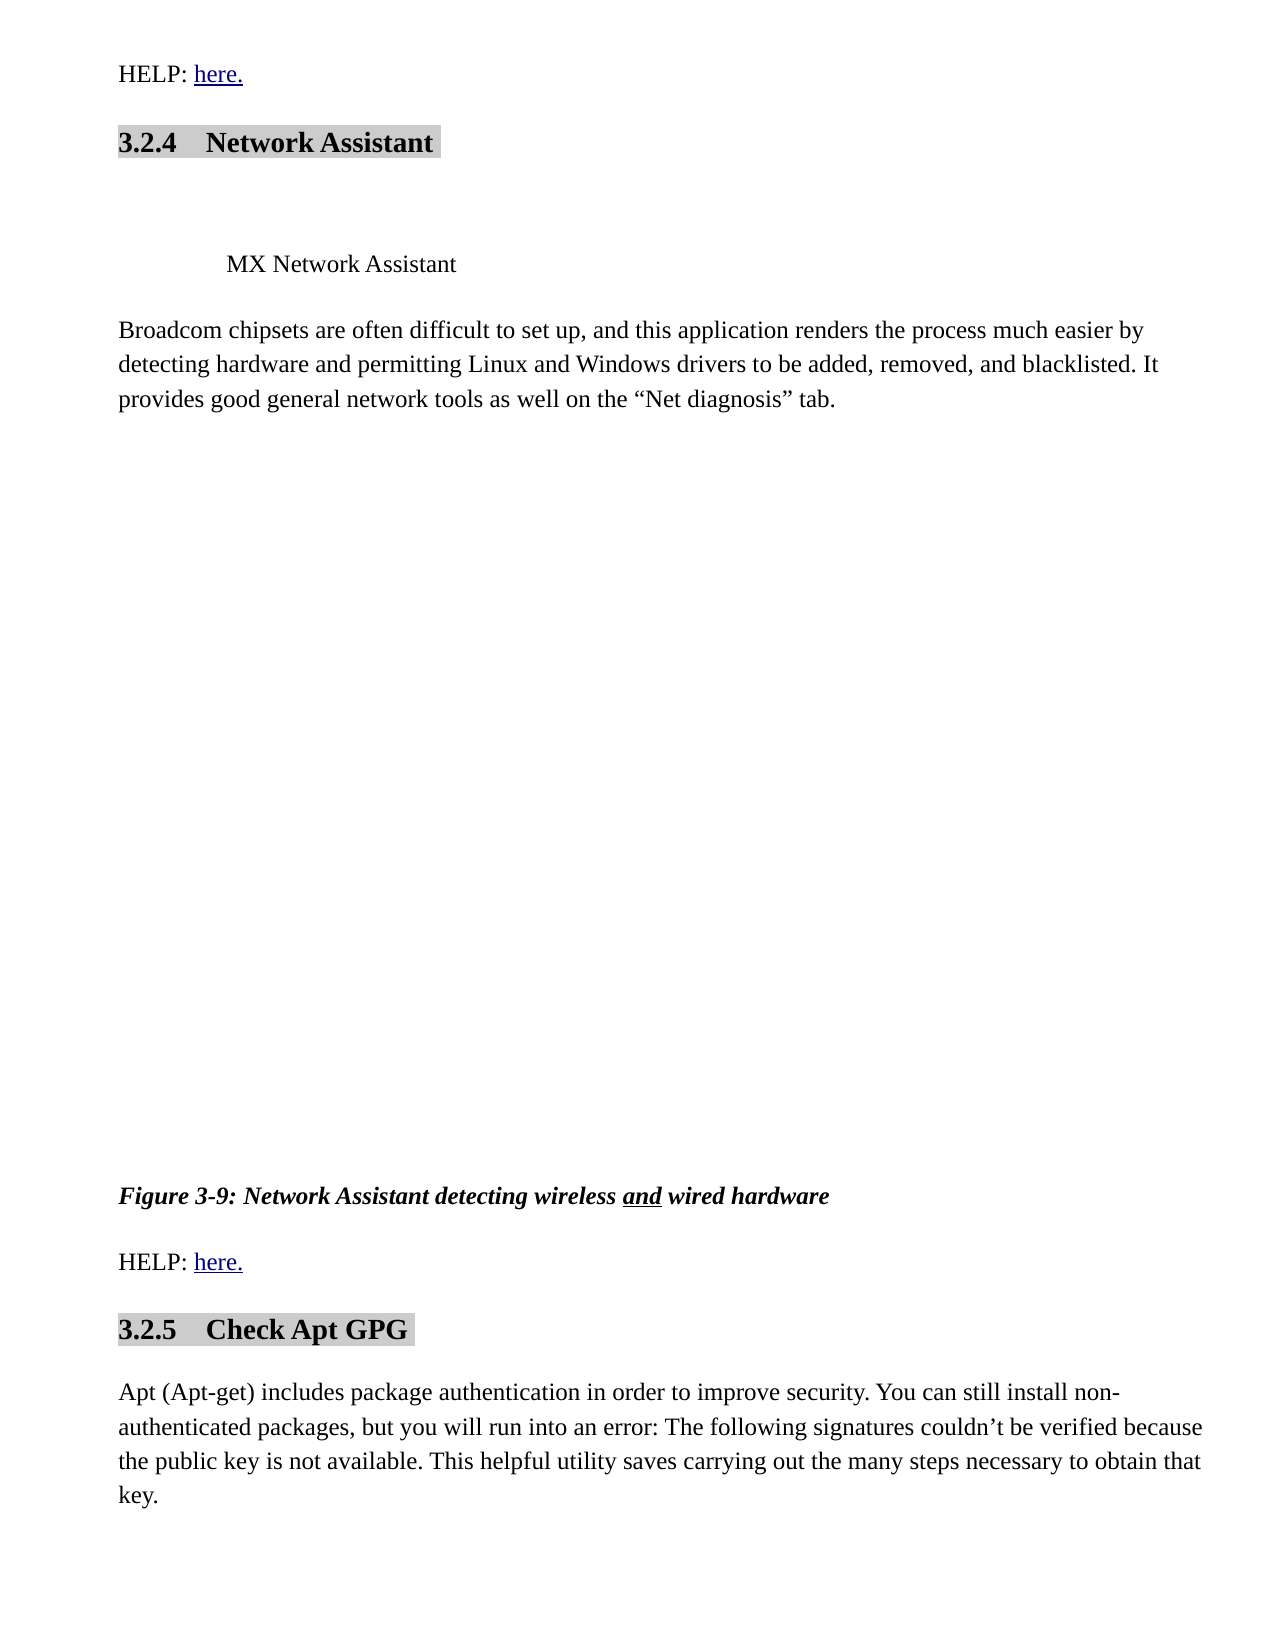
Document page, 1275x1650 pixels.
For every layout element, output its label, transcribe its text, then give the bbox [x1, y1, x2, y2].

text HELP: here. [118, 59, 1216, 88]
text HELP: here. [118, 1247, 1216, 1275]
subtitle 3.2.4 Network Assistant [441, 125, 1216, 158]
text Apt (Apt-get) includes package authentication in order to improve security. You can still install non-authenticated packages, but you will run into an error: The following signatures couldn’t be verified because the public key is not available. This helpful utility saves carrying out the many steps necessary to obtain that key. [118, 1377, 1216, 1509]
text Broadcom chipsets are often difficult to set up, and this application renders the process much easier by detecting hardware and permitting Linux and Windows drivers to be added, removed, and blacklisted. It provides good general network tools as well on the “Net diagnosis” tab. [118, 315, 1216, 412]
subtitle 3.2.5 Check Apt GPG [118, 1312, 1216, 1346]
text MX Network Assistant [118, 189, 1216, 278]
text Figure 3-9: Network Assistant detecting wireless and wired hardware [118, 1181, 1216, 1210]
